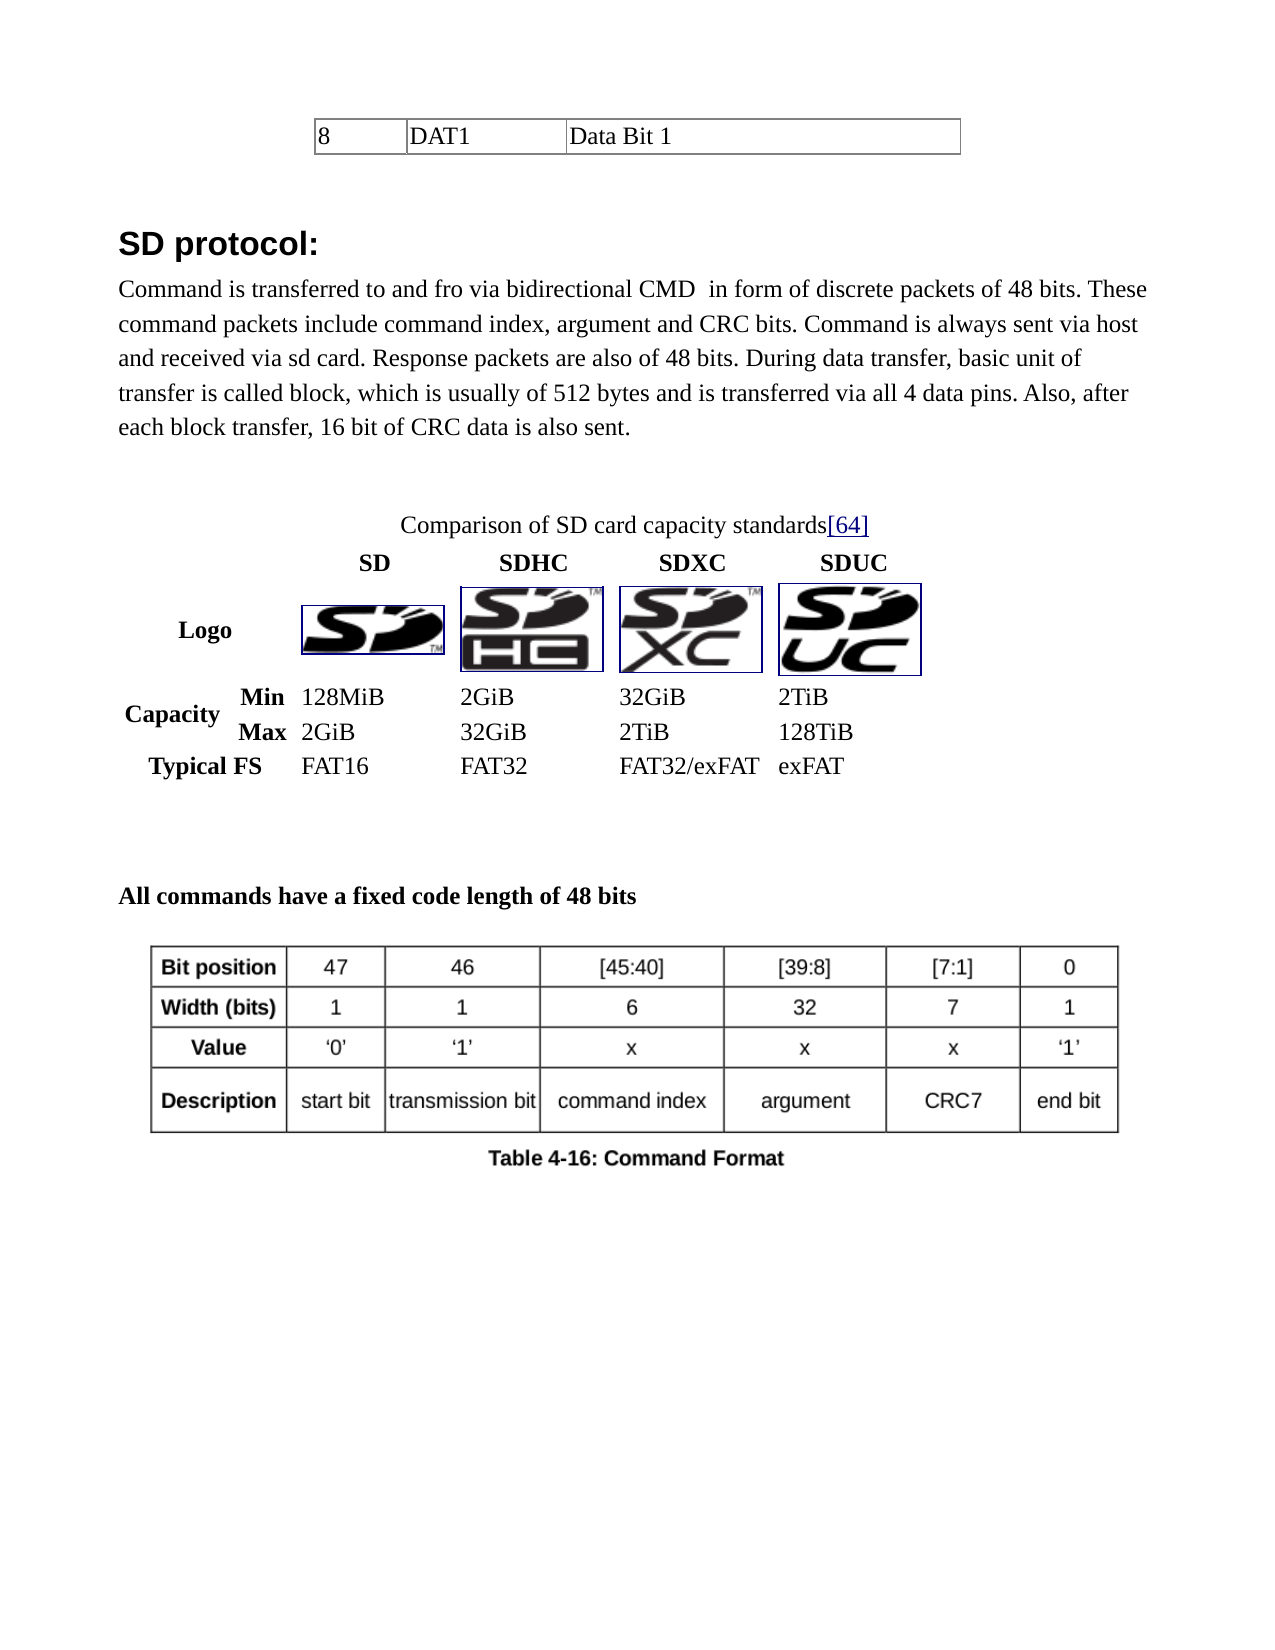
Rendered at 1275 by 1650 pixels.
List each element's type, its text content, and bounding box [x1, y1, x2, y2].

table_cell 2GiB [298, 714, 457, 748]
table_header SDUC [775, 545, 939, 580]
table_cell 32GiB [457, 714, 616, 748]
table_cell DAT1 [408, 120, 566, 153]
table_cell Typical FS [118, 749, 298, 783]
table_cell [775, 580, 939, 679]
table_cell [298, 580, 457, 679]
picture [145, 930, 1130, 1172]
table_cell 2TiB [616, 714, 775, 748]
table_cell 32GiB [616, 679, 775, 714]
table_cell Data Bit 1 [567, 120, 960, 153]
table_cell Max [233, 714, 298, 748]
table_cell FAT32/exFAT [616, 749, 775, 783]
text All commands have a fixed code length of 48 bits [118, 881, 1157, 910]
table_cell 2TiB [775, 679, 939, 714]
table_cell FAT16 [298, 749, 457, 783]
table_cell Logo [118, 580, 298, 679]
table_cell [616, 580, 775, 679]
table_cell Min [233, 679, 298, 714]
table_cell 2GiB [457, 679, 616, 714]
picture [303, 606, 443, 653]
picture [621, 587, 761, 672]
table_cell 128TiB [775, 714, 939, 748]
table_cell 128MiB [298, 679, 457, 714]
table_header [118, 545, 298, 580]
picture [780, 584, 920, 675]
text Command is transferred to and fro via bidirectional CMD in form of discrete packets of 48 bits. These command packets include command index, argument and CRC bits. Command is always sent via host and received via sd card. Response packets are also of 48 bits. During data transfer, basic unit of transfer is called block, which is usually of 512 bytes and is transferred via all 4 data pins. Also, after each block transfer, 16 bit of CRC data is also sent. [118, 274, 1157, 441]
table_cell exFAT [775, 749, 939, 783]
table_header SDXC [616, 545, 775, 580]
table_cell [457, 580, 616, 679]
table_header SDHC [457, 545, 616, 580]
text Comparison of SD card capacity standards[64] [118, 511, 1157, 539]
table_cell Capacity [118, 679, 232, 748]
table_cell 8 [316, 120, 406, 153]
table_header SD [298, 545, 457, 580]
subtitle SD protocol: [118, 223, 1157, 262]
picture [462, 588, 602, 671]
table_cell FAT32 [457, 749, 616, 783]
